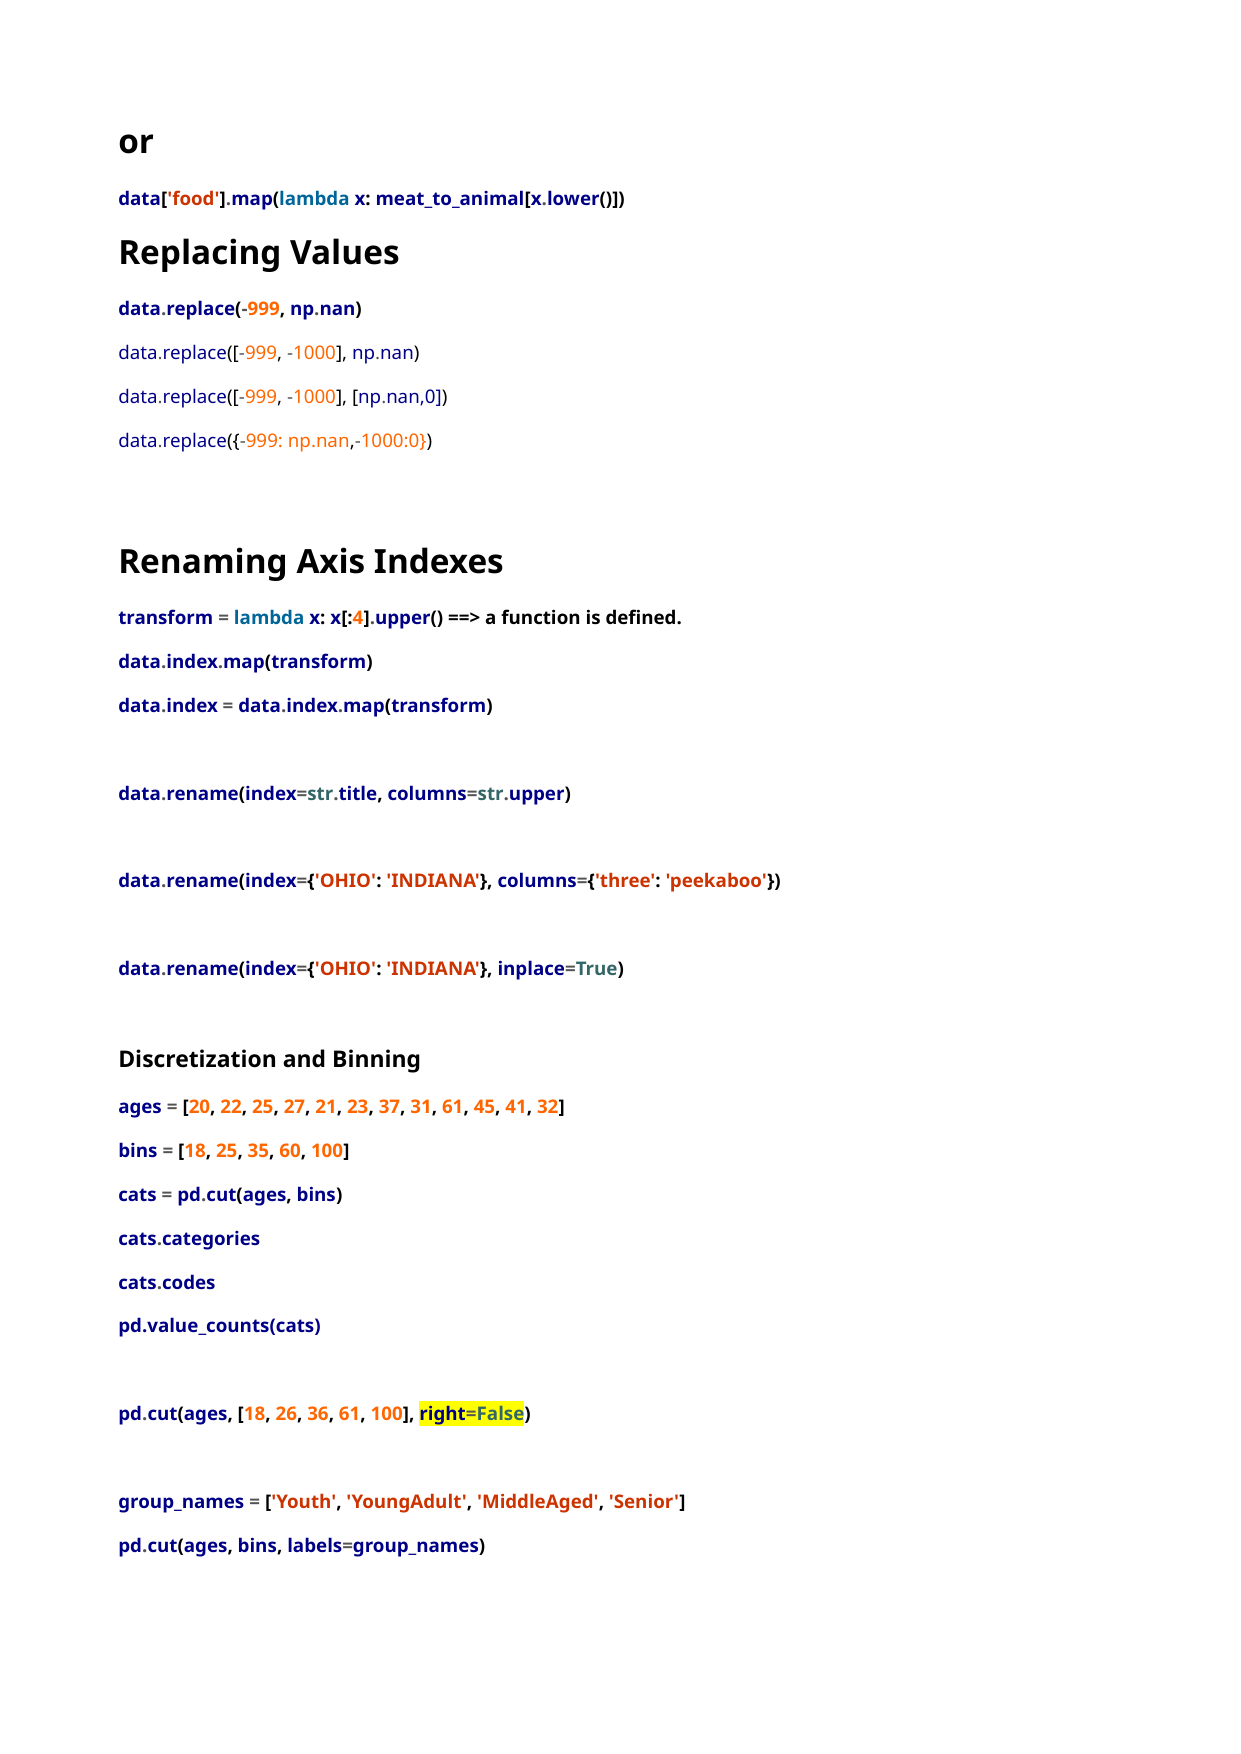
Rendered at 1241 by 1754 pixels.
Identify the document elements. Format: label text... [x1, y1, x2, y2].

text cats.codes [118, 1269, 1122, 1294]
text data.rename(index={'OHIO': 'INDIANA'}, inplace=True) [118, 955, 1122, 981]
text data.rename(index=str.title, columns=str.upper) [118, 780, 1122, 805]
text bins = [18, 25, 35, 60, 100] [118, 1137, 1122, 1163]
text cats.categories [118, 1225, 1122, 1251]
text pd.cut(ages, bins, labels=group_names) [118, 1532, 1122, 1558]
text Renaming Axis Indexes [118, 538, 1122, 583]
text Replacing Values [118, 229, 1122, 274]
text data.index = data.index.map(transform) [118, 692, 1122, 718]
text or [118, 118, 1122, 163]
text data.replace({-999: np.nan,-1000:0}) [118, 427, 1122, 453]
text cats = pd.cut(ages, bins) [118, 1181, 1122, 1207]
text pd.cut(ages, [18, 26, 36, 61, 100], right=False) [118, 1401, 1122, 1426]
text data['food'].map(lambda x: meat_to_animal[x.lower()]) [118, 185, 1122, 210]
text data.replace([-999, -1000], np.nan) [118, 339, 1122, 365]
text data.index.map(transform) [118, 648, 1122, 674]
text data.rename(index={'OHIO': 'INDIANA'}, columns={'three': 'peekaboo'}) [118, 868, 1122, 893]
text pd.value_counts(cats) [118, 1313, 1122, 1338]
text data.replace([-999, -1000], [np.nan,0]) [118, 383, 1122, 409]
text ages = [20, 22, 25, 27, 21, 23, 37, 31, 61, 45, 41, 32] [118, 1093, 1122, 1119]
text transform = lambda x: x[:4].upper() ==> a function is defined. [118, 604, 1122, 630]
text Discretization and Binning [118, 1043, 1122, 1074]
text group_names = ['Youth', 'YoungAdult', 'MiddleAged', 'Senior'] [118, 1488, 1122, 1514]
text data.replace(-999, np.nan) [118, 296, 1122, 321]
